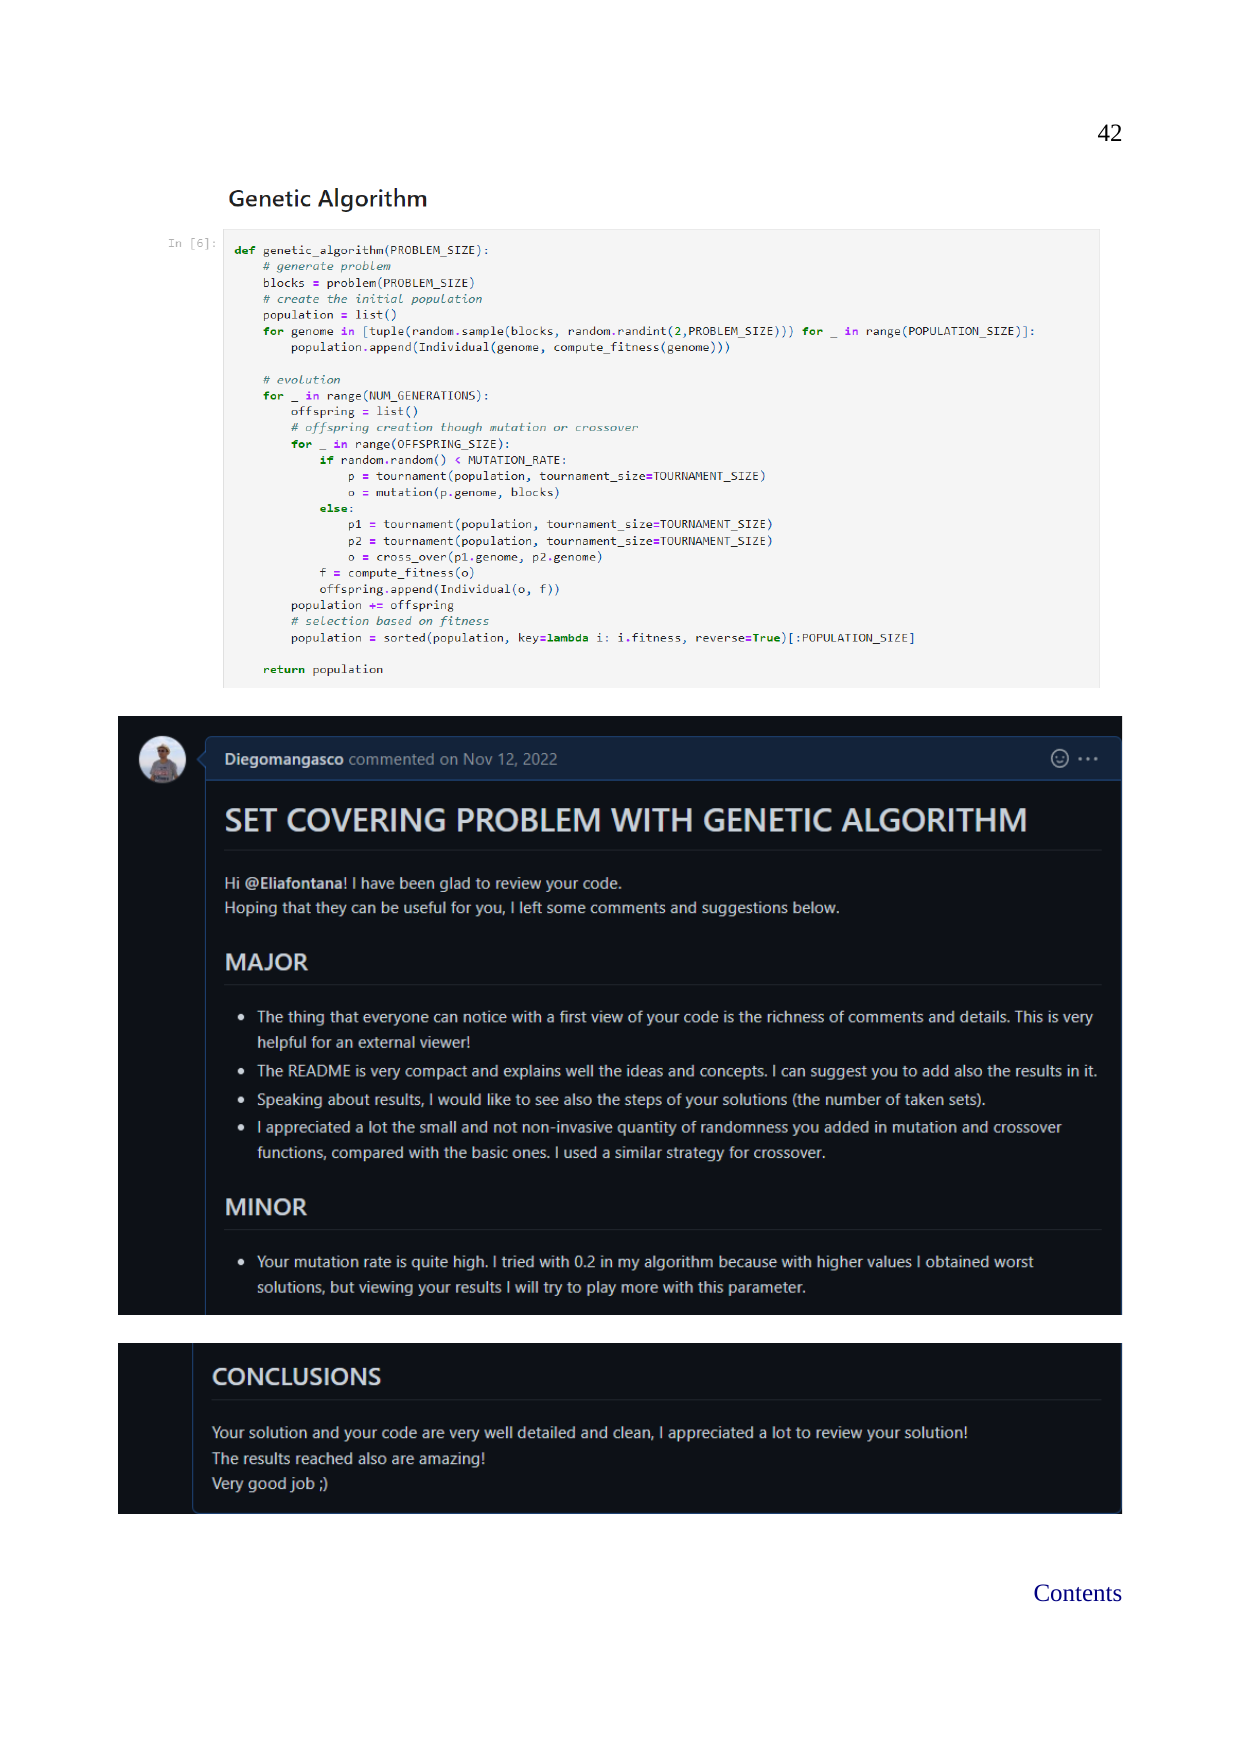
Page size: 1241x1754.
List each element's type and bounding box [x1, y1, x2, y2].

picture [118, 716, 1123, 1315]
picture [118, 176, 1123, 688]
picture [118, 1343, 1123, 1514]
